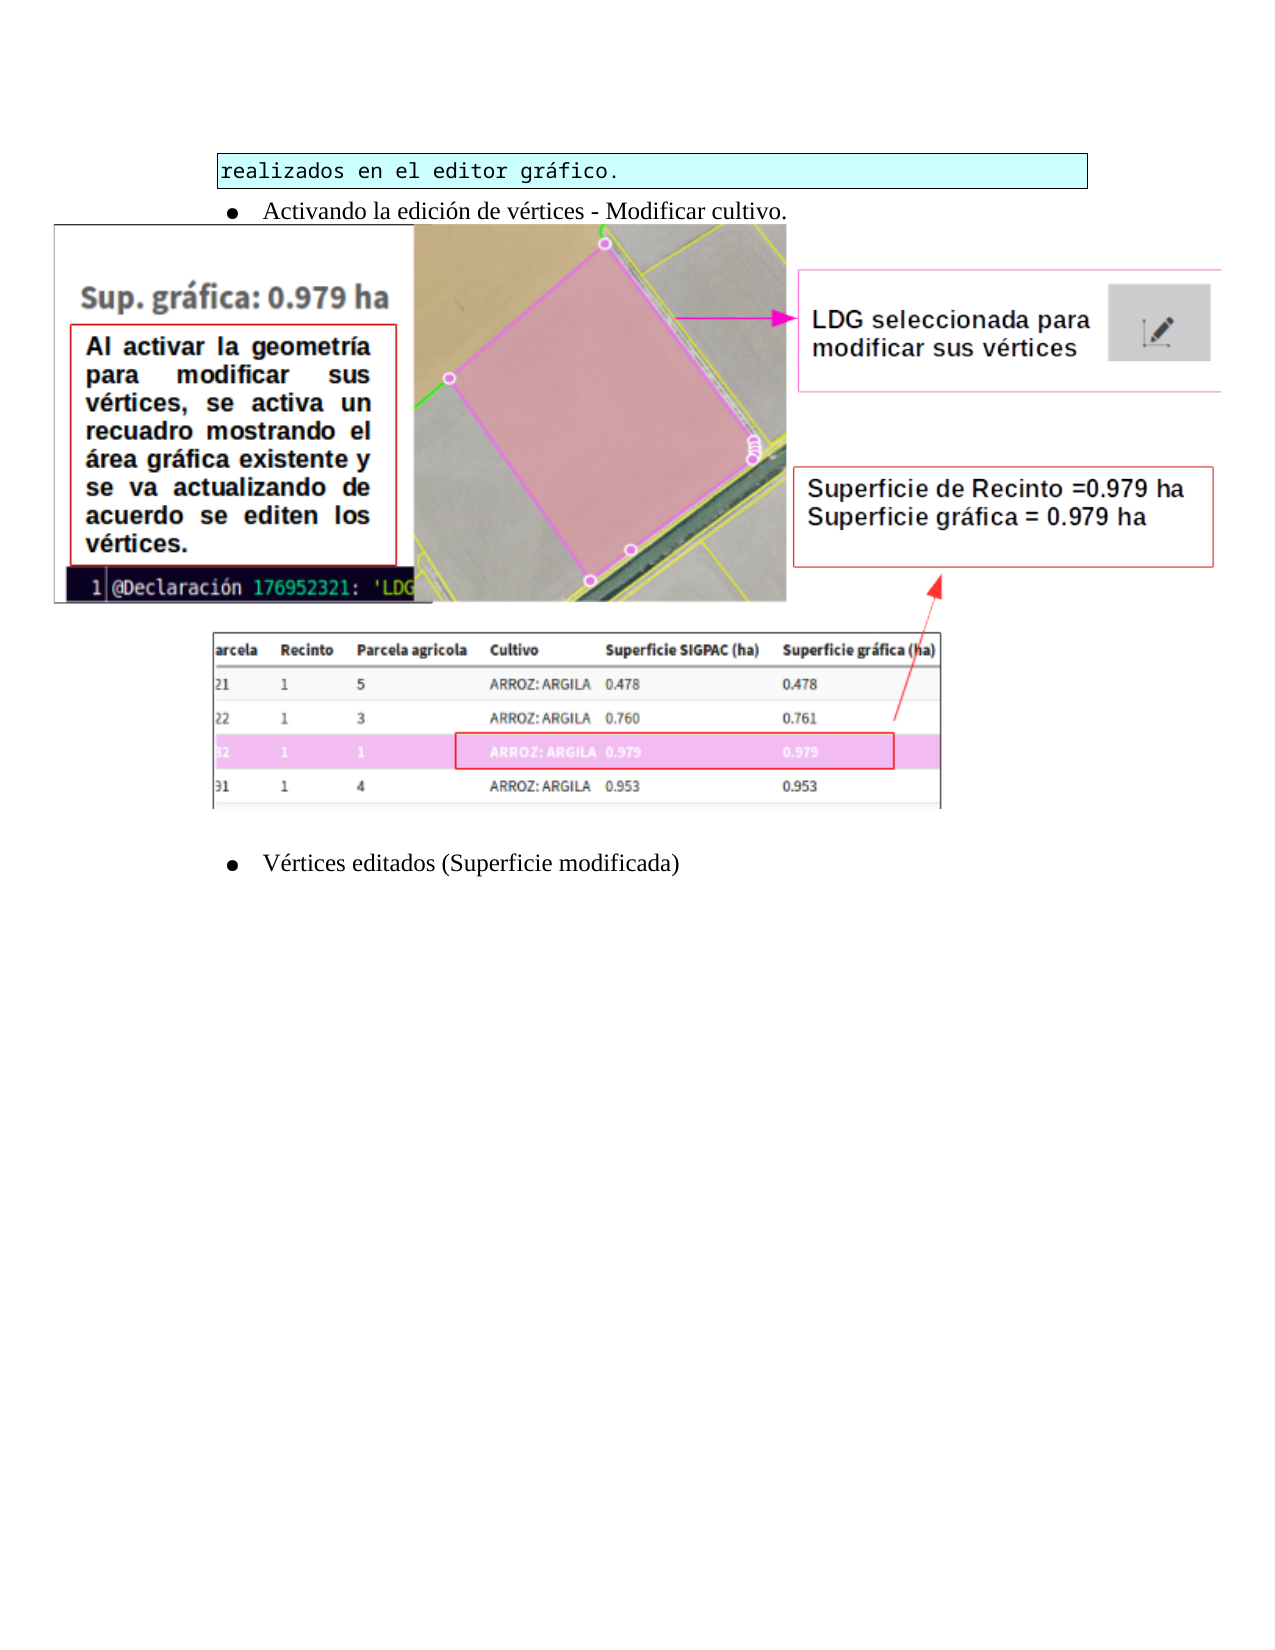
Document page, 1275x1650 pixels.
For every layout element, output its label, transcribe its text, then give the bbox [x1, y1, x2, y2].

text realizados en el editor gráfico. [218, 154, 1087, 188]
list Activando la edición de vértices - Modificar cultivo. [225, 197, 1087, 224]
list Vértices editados (Superficie modificada) [225, 849, 1087, 877]
picture [53, 224, 1222, 809]
